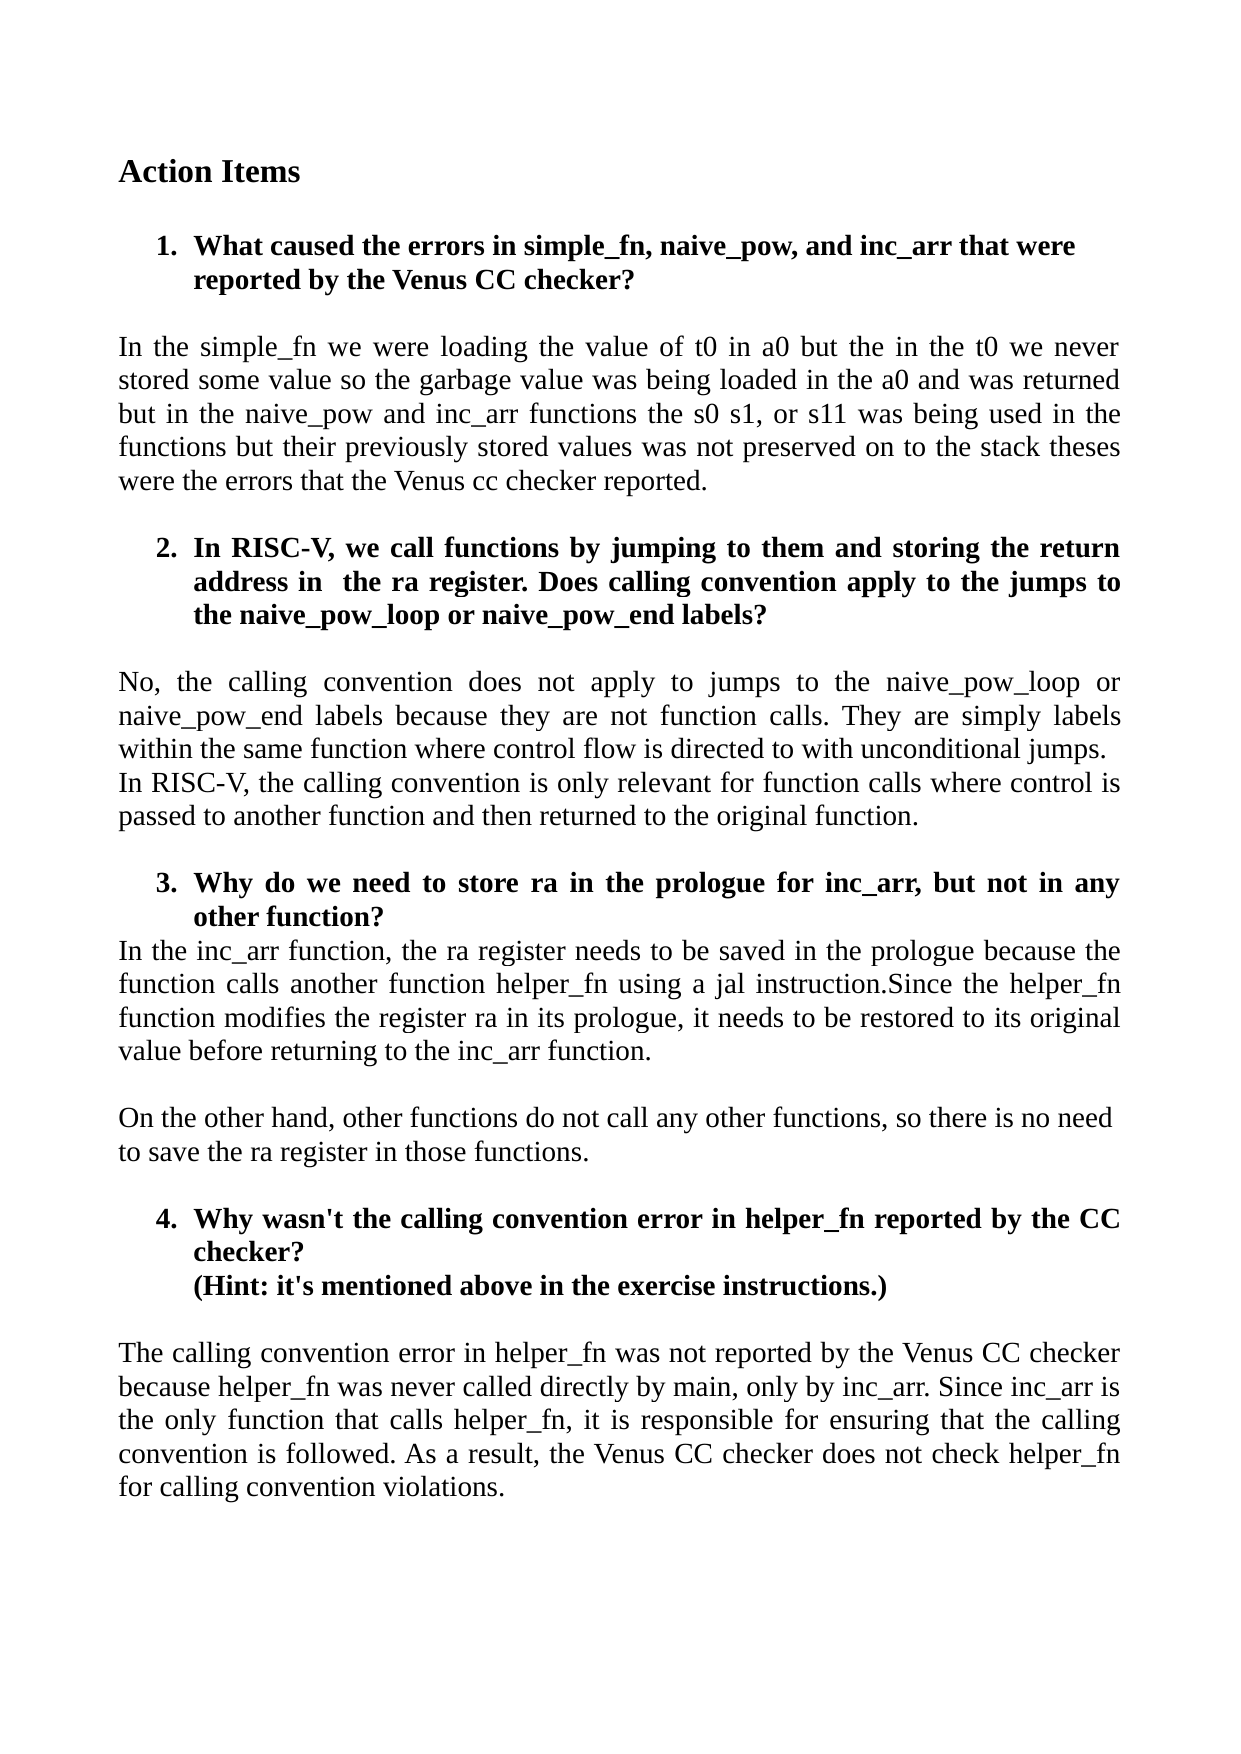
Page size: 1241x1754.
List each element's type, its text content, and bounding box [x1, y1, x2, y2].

text The calling convention error in helper_fn was not reported by the Venus CC checker because helper_fn was never called directly by main, only by inc_arr. Since inc_arr is the only function that calls helper_fn, it is responsible for ensuring that the calling convention is followed. As a result, the Venus CC checker does not check helper_fn for calling convention violations. [118, 1335, 1122, 1503]
text In RISC-V, the calling convention is only relevant for function calls where control is passed to another function and then returned to the original function. [118, 765, 1122, 832]
list In RISC-V, we call functions by jumping to them and storing the return address in the ra register. Does calling convention apply to the jumps to the naive_pow_loop or naive_pow_end labels? [156, 530, 1122, 631]
text No, the calling convention does not apply to jumps to the naive_pow_loop or naive_pow_end labels because they are not function calls. They are simply labels within the same function where control flow is directed to with unconditional jumps. [118, 664, 1122, 765]
text Action Items [118, 152, 1122, 190]
text In the simple_fn we were loading the value of t0 in a0 but the in the t0 we never stored some value so the garbage value was being loaded in the a0 and was returned but in the naive_pow and inc_arr functions the s0 s1, or s11 was being used in the functions but their previously stored values was not preserved on to the stack theses were the errors that the Venus cc checker reported. [118, 329, 1122, 497]
list What caused the errors in simple_fn, naive_pow, and inc_arr that were reported by the Venus CC checker? [156, 228, 1122, 295]
text On the other hand, other functions do not call any other functions, so there is no need to save the ra register in those functions. [118, 1100, 1122, 1167]
list Why wasn't the calling convention error in helper_fn reported by the CC checker? (Hint: it's mentioned above in the exercise instructions.) [156, 1201, 1122, 1302]
text In the inc_arr function, the ra register needs to be saved in the prologue because the function calls another function helper_fn using a jal instruction.Since the helper_fn function modifies the register ra in its prologue, it needs to be restored to its original value before returning to the inc_arr function. [118, 933, 1122, 1067]
list Why do we need to store ra in the prologue for inc_arr, but not in any other function? [156, 866, 1122, 933]
